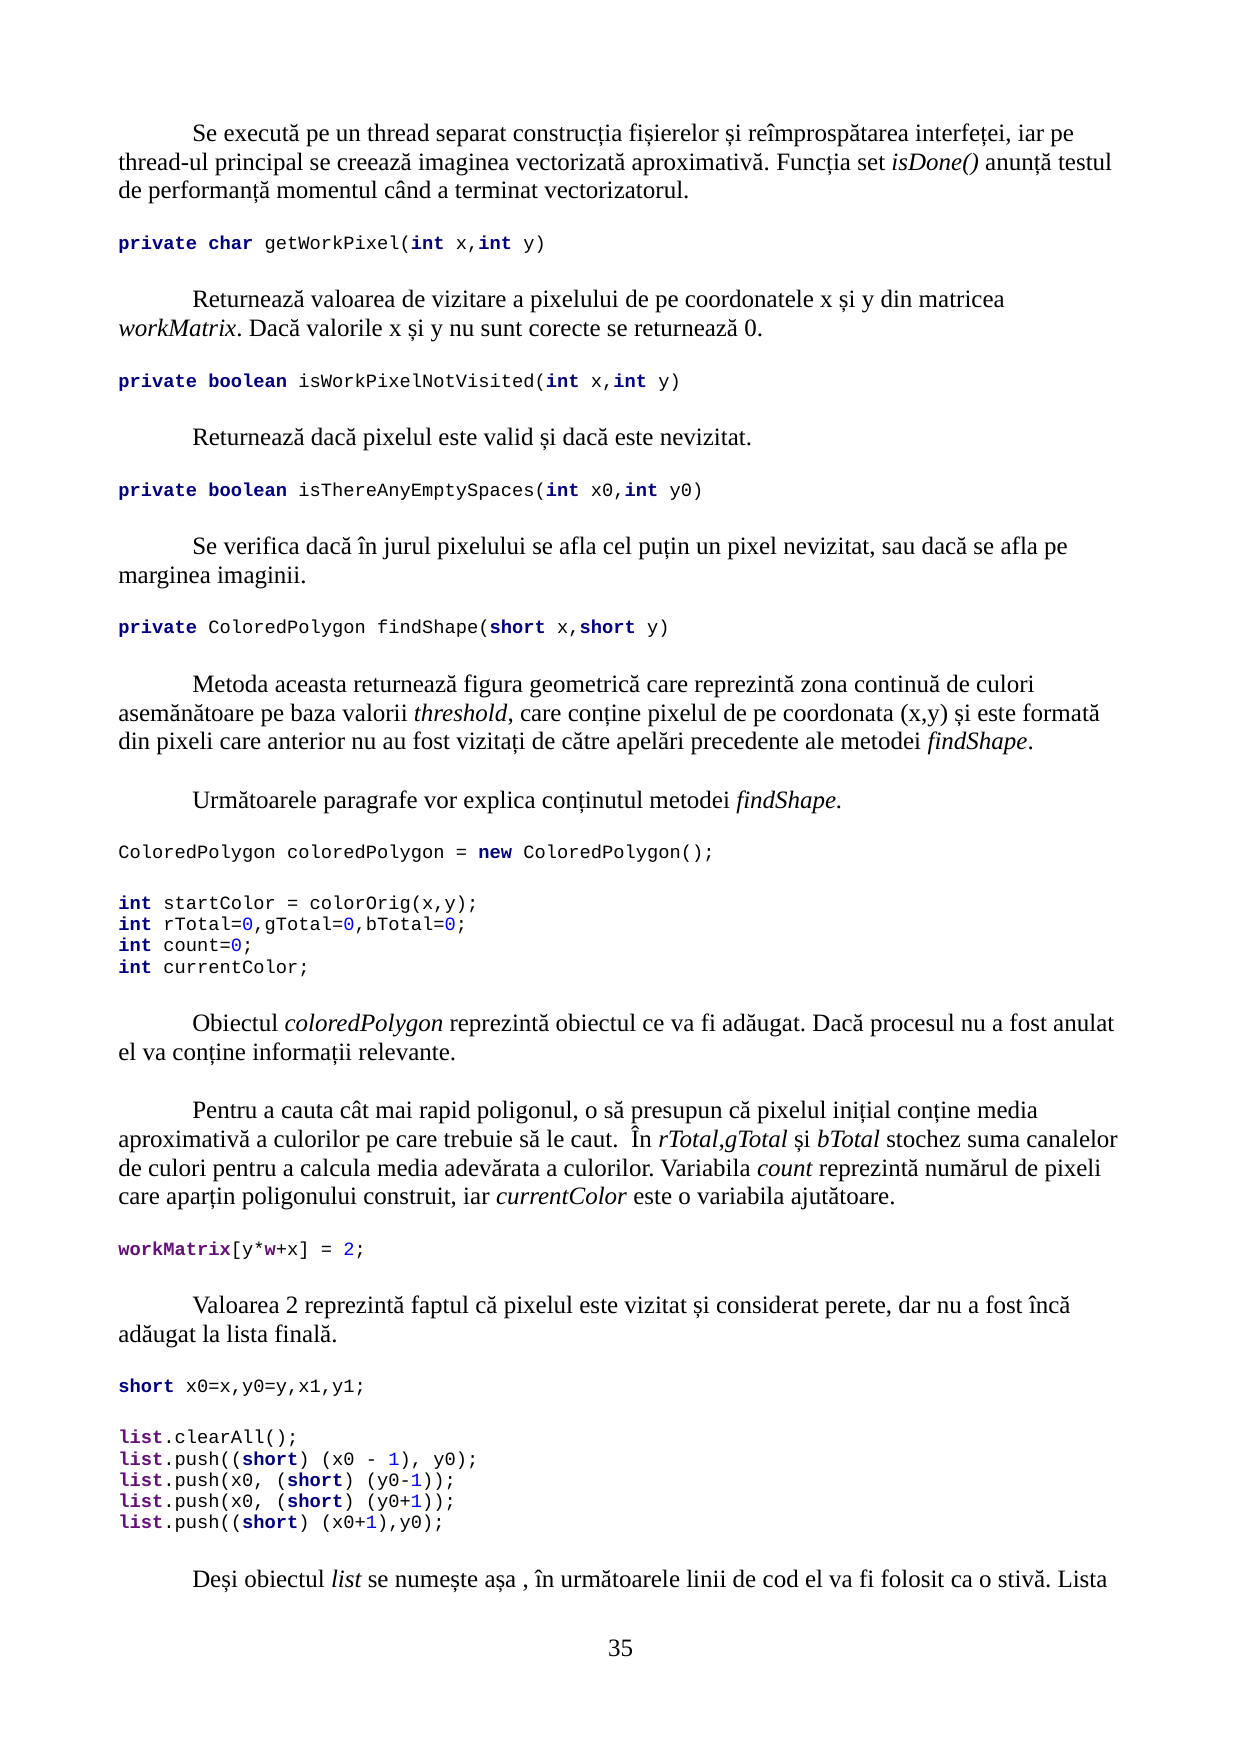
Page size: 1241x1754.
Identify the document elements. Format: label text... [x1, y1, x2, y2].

text Valoarea 2 reprezintă faptul că pixelul este vizitat și considerat perete, dar nu a fost încă adăugat la lista finală. [118, 1290, 1122, 1348]
text private boolean isThereAnyEmptySpaces(int x0,int y0) [118, 481, 1122, 502]
text Returnează dacă pixelul este valid și dacă este nevizitat. [118, 422, 1122, 451]
text Metoda aceasta returnează figura geometrică care reprezintă zona continuă de culori asemănătoare pe baza valorii threshold, care conține pixelul de pe coordonata (x,y) și este formată din pixeli care anterior nu au fost vizitați de către apelări precedente ale metodei findShape. [118, 669, 1122, 755]
text ColoredPolygon coloredPolygon = new ColoredPolygon(); [118, 843, 1122, 864]
text Obiectul coloredPolygon reprezintă obiectul ce va fi adăugat. Dacă procesul nu a fost anulat el va conține informații relevante. [118, 1008, 1122, 1066]
text int rTotal=0,gTotal=0,bTotal=0; [118, 915, 1122, 936]
text int startColor = colorOrig(x,y); [118, 894, 1122, 915]
text list.push((short) (x0 - 1), y0); [118, 1449, 1122, 1471]
text int count=0; [118, 936, 1122, 957]
text list.push(x0, (short) (y0+1)); [118, 1492, 1122, 1513]
text list.clearAll(); [118, 1428, 1122, 1449]
text Următoarele paragrafe vor explica conținutul metodei findShape. [118, 785, 1122, 813]
text private boolean isWorkPixelNotVisited(int x,int y) [118, 372, 1122, 393]
text workMatrix[y*w+x] = 2; [118, 1239, 1122, 1261]
text Se verifica dacă în jurul pixelului se afla cel puțin un pixel nevizitat, sau dacă se afla pe marginea imaginii. [118, 531, 1122, 589]
text Se execută pe un thread separat construcția fișierelor și reîmprospătarea interfeței, iar pe thread-ul principal se creează imaginea vectorizată aproximativă. Funcția set isDone() anunță testul de performanță momentul când a terminat vectorizatorul. [118, 118, 1122, 204]
text list.push((short) (x0+1),y0); [118, 1513, 1122, 1534]
text private char getWorkPixel(int x,int y) [118, 234, 1122, 255]
text list.push(x0, (short) (y0-1)); [118, 1471, 1122, 1492]
text Deși obiectul list se numește așa , în următoarele linii de cod el va fi folosit ca o stivă. Lista [118, 1564, 1122, 1592]
text short x0=x,y0=y,x1,y1; [118, 1377, 1122, 1398]
text int currentColor; [118, 957, 1122, 979]
text Returnează valoarea de vizitare a pixelului de pe coordonatele x și y din matricea workMatrix. Dacă valorile x și y nu sunt corecte se returnează 0. [118, 284, 1122, 342]
text private ColoredPolygon findShape(short x,short y) [118, 618, 1122, 639]
text Pentru a cauta cât mai rapid poligonul, o să presupun că pixelul inițial conține media aproximativă a culorilor pe care trebuie să le caut. În rTotal,gTotal și bTotal stochez suma canalelor de culori pentru a calcula media adevărata a culorilor. Variabila count reprezintă numărul de pixeli care aparțin poligonului construit, iar currentColor este o variabila ajutătoare. [118, 1095, 1122, 1210]
